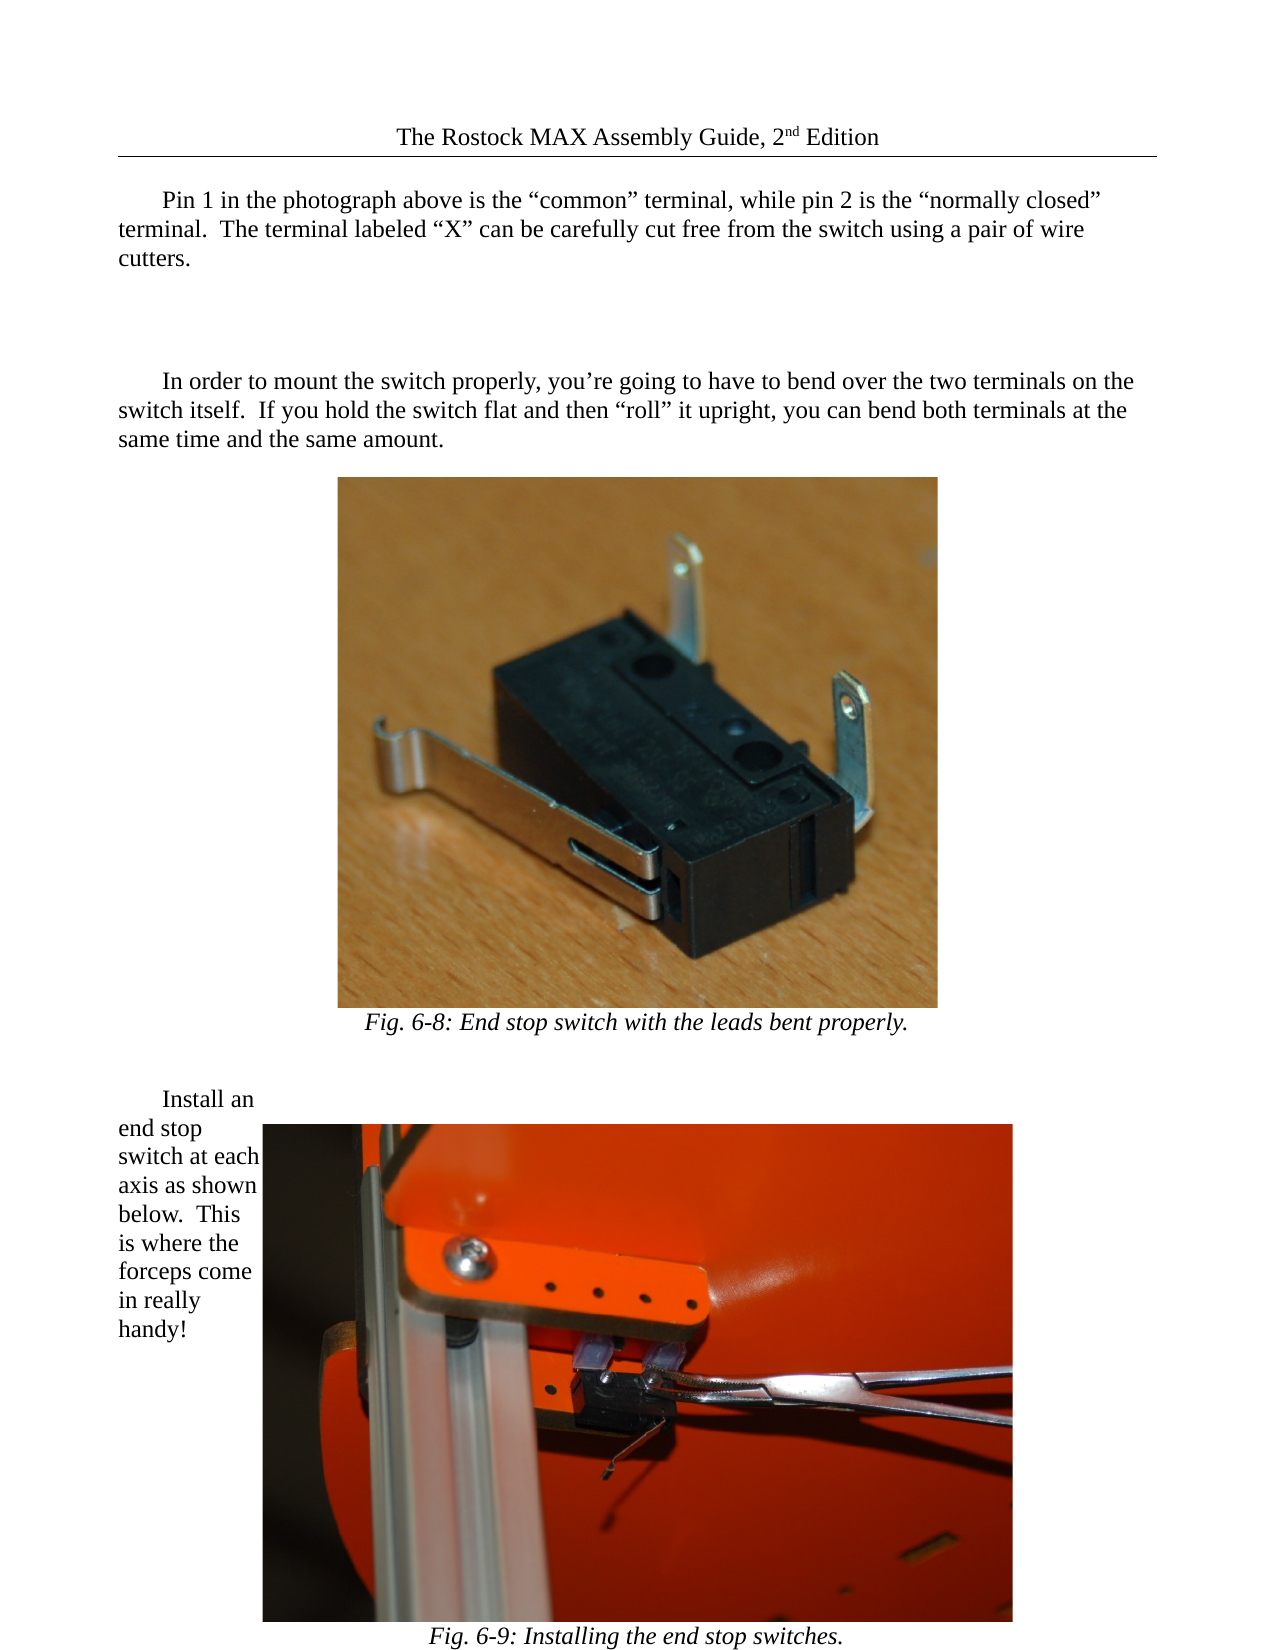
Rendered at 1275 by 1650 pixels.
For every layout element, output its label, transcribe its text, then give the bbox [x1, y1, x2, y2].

text Fig. 6-8: End stop switch with the leads bent properly. [337, 1008, 937, 1036]
text Pin 1 in the photograph above is the “common” terminal, while pin 2 is the “normally closed” terminal. The terminal labeled “X” can be carefully cut free from the switch using a pair of wire cutters. [118, 185, 1157, 271]
text Install an end stop switch at each axis as shown below. This is where the forceps come in really handy! [118, 1084, 1157, 1343]
picture [262, 1124, 1013, 1622]
text Fig. 6-9: Installing the end stop switches. [262, 1622, 1012, 1650]
picture [337, 477, 938, 1008]
text In order to mount the switch properly, you’re going to have to bend over the two terminals on the switch itself. If you hold the switch flat and then “roll” it upright, you can bend both terminals at the same time and the same amount. [118, 366, 1157, 453]
